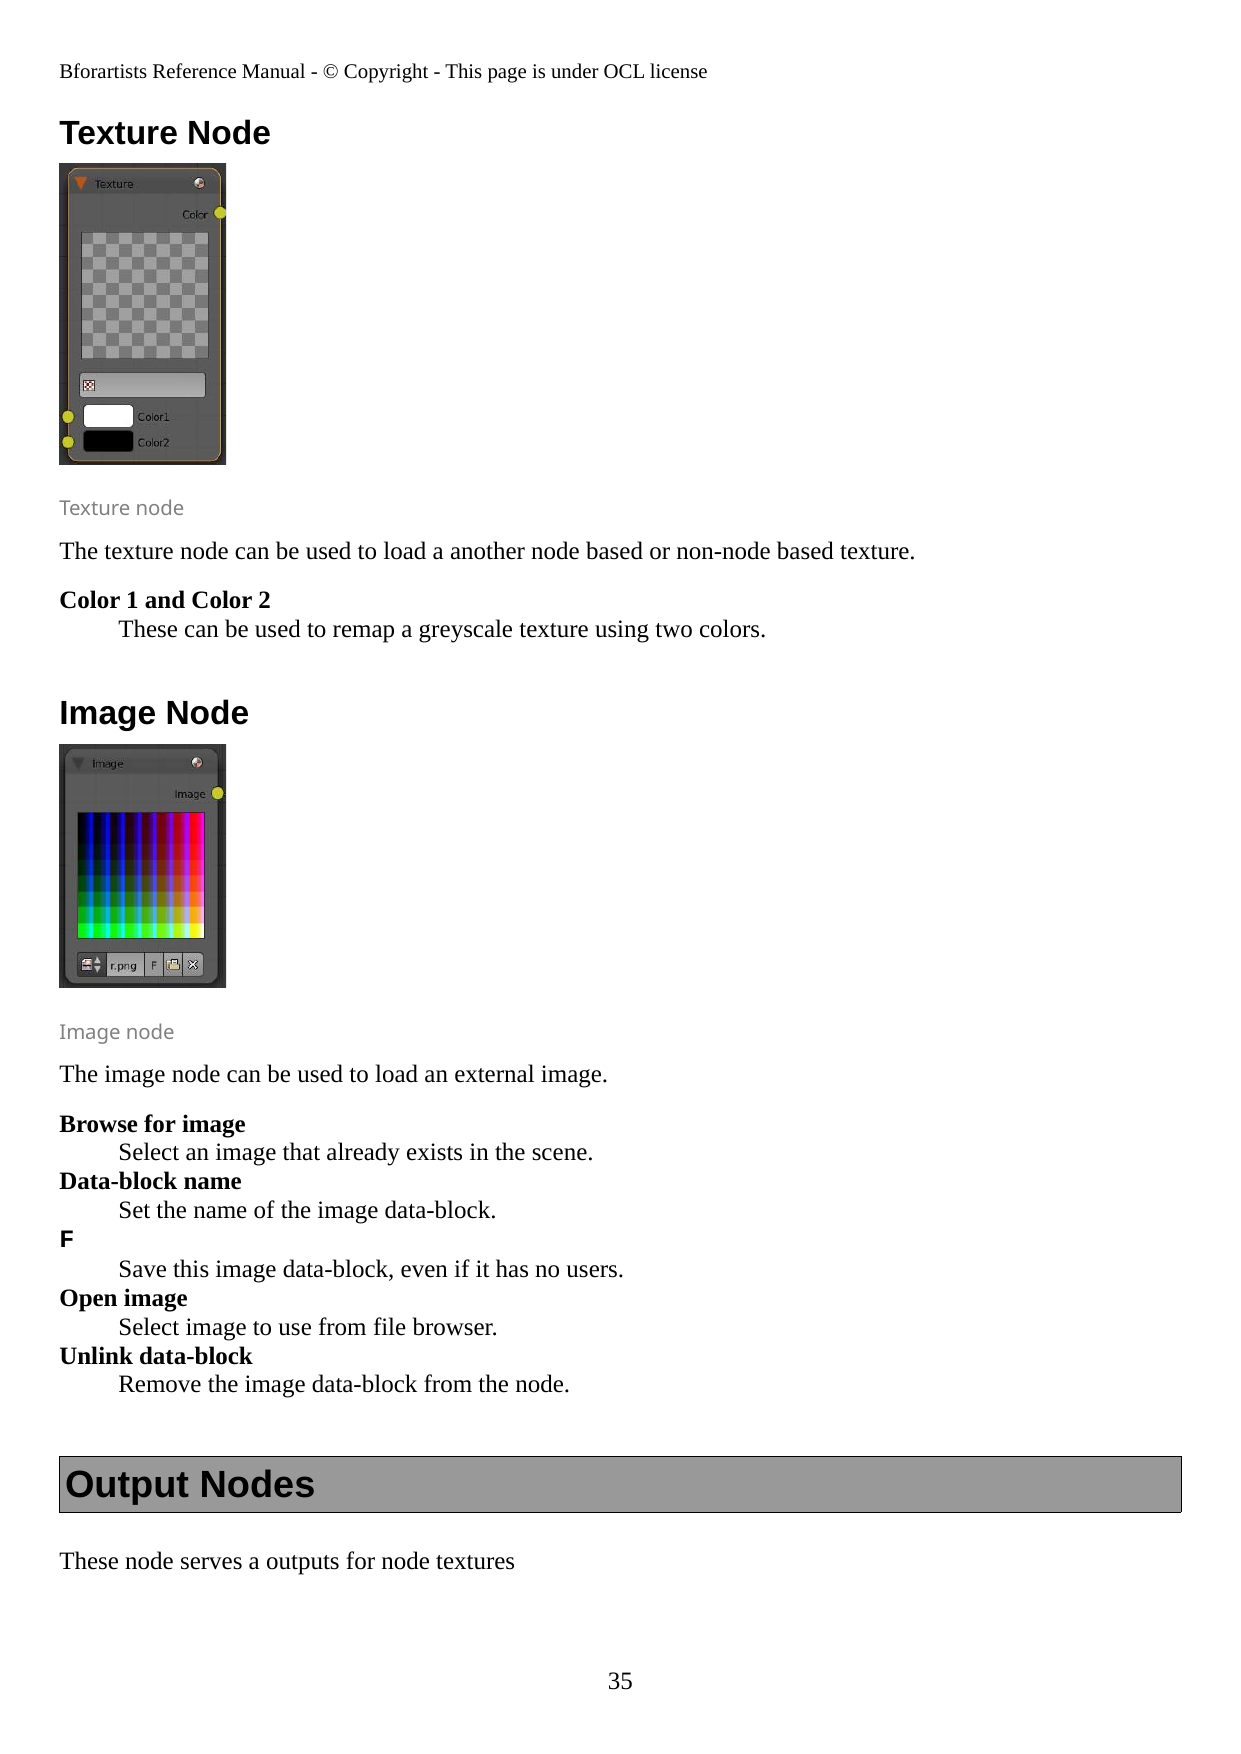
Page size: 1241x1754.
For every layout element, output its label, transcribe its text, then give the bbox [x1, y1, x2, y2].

picture [59, 744, 227, 988]
subtitle Browse for image [59, 1109, 1181, 1137]
list Set the name of the image data-block. [118, 1195, 1181, 1224]
text Texture node [59, 491, 1181, 522]
list Select an image that already exists in the scene. [118, 1137, 1181, 1166]
list These can be used to remap a greyscale texture using two colors. [118, 614, 1181, 643]
subtitle Open image [59, 1283, 1181, 1312]
list Save this image data-block, even if it has no users. [118, 1254, 1181, 1283]
subtitle Texture Node [59, 113, 1181, 151]
subtitle Color 1 and Color 2 [59, 585, 1181, 614]
picture [59, 163, 227, 465]
table_header Output Nodes [60, 1457, 1181, 1512]
list Remove the image data-block from the node. [118, 1369, 1181, 1398]
text These node serves a outputs for node textures [59, 1546, 1181, 1575]
list Select image to use from file browser. [118, 1312, 1181, 1341]
subtitle Unlink data-block [59, 1341, 1181, 1369]
subtitle F [59, 1224, 1181, 1254]
subtitle Image Node [59, 693, 1181, 732]
text The texture node can be used to load a another node based or non-node based texture. [59, 536, 1181, 565]
subtitle Data-block name [59, 1166, 1181, 1195]
text The image node can be used to load an external image. [59, 1059, 1181, 1088]
text Image node [59, 1014, 1181, 1045]
